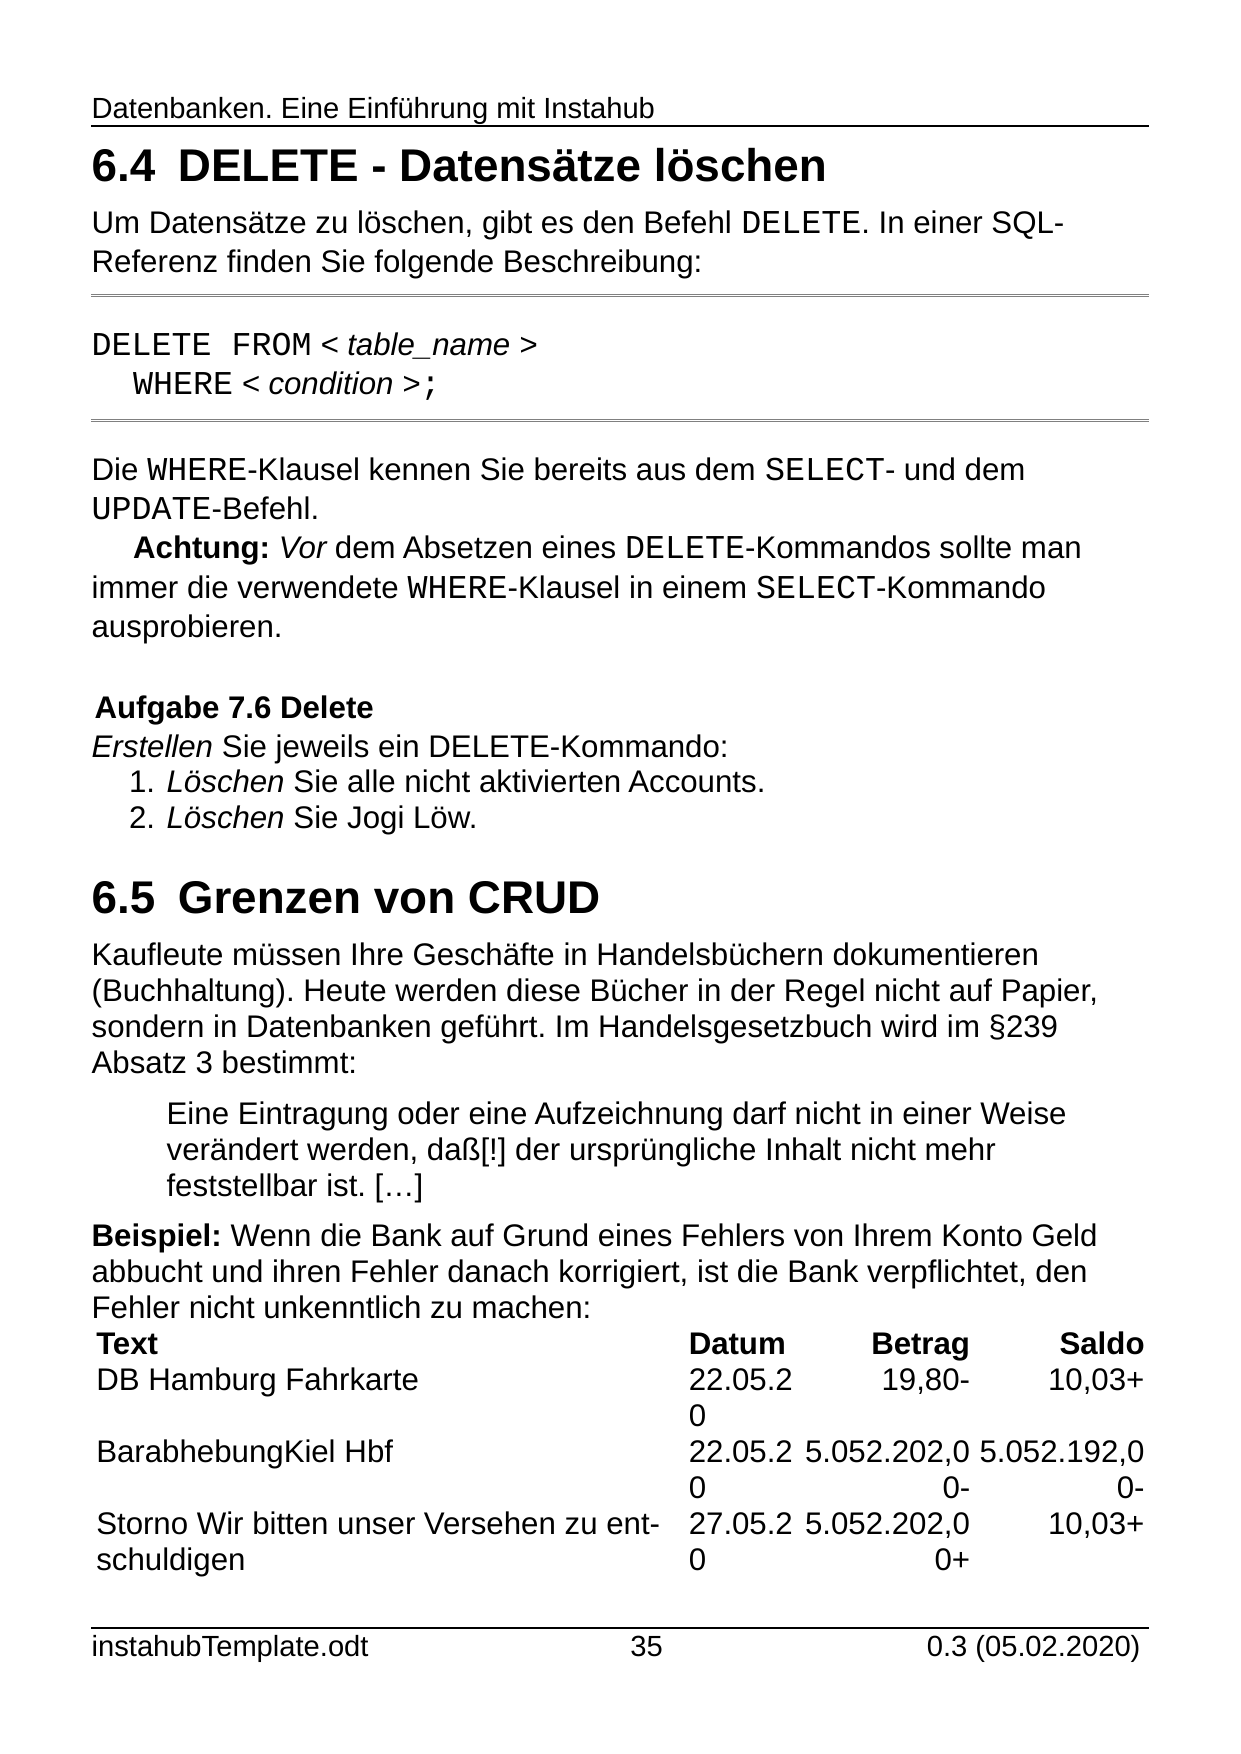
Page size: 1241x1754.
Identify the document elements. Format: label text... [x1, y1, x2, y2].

table_cell 22.05.20 [684, 1433, 800, 1505]
table_cell 19,80- [800, 1361, 974, 1433]
table_cell Storno Wir bitten unser Versehen zu ent-schuldigen [91, 1505, 684, 1577]
table_cell BarabhebungKiel Hbf [91, 1433, 684, 1505]
table_header Datum [684, 1325, 800, 1361]
table_cell 5.052.202,00+ [800, 1505, 974, 1577]
list Löschen Sie alle nicht aktivierten Accounts. [129, 763, 1149, 799]
text Die WHERE-Klausel kennen Sie bereits aus dem SELECT- und dem UPDATE-Befehl. [91, 451, 1149, 529]
text WHERE < condition >; [91, 365, 1149, 404]
table_cell 5.052.192,00- [974, 1433, 1149, 1505]
table_cell 27.05.20 [684, 1505, 800, 1577]
subtitle Aufgabe 7.6 Delete [91, 686, 1149, 728]
text Beispiel: Wenn die Bank auf Grund eines Fehlers von Ihrem Konto Geld abbucht und ihren Fehler danach korrigiert, ist die Bank verpflichtet, den Fehler nicht unkenntlich zu machen: [91, 1217, 1149, 1325]
table_cell 5.052.202,00- [800, 1433, 974, 1505]
text Um Datensätze zu löschen, gibt es den Befehl DELETE. In einer SQL-Referenz finden Sie folgende Beschreibung: [91, 204, 1149, 279]
text Achtung: Vor dem Absetzen eines DELETE-Kommandos sollte man immer die verwendete WHERE-Klausel in einem SELECT-Kommando ausprobieren. [91, 529, 1149, 644]
subtitle Grenzen von CRUD [91, 871, 1149, 923]
table_header Saldo [974, 1325, 1149, 1361]
subtitle DELETE - Datensätze löschen [91, 139, 1149, 192]
text DELETE FROM < table_name > [91, 326, 1149, 365]
table_cell DB Hamburg Fahrkarte [91, 1361, 684, 1433]
text Eine Eintragung oder eine Aufzeichnung darf nicht in einer Weise verändert werden, daß[!] der ursprüngliche Inhalt nicht mehr feststellbar ist. […] [166, 1095, 1149, 1202]
table_cell 10,03+ [974, 1505, 1149, 1577]
table_header Betrag [800, 1325, 974, 1361]
table_cell 10,03+ [974, 1361, 1149, 1433]
table_cell 22.05.20 [684, 1361, 800, 1433]
table_header Text [91, 1325, 684, 1361]
list Löschen Sie Jogi Löw. [129, 799, 1149, 835]
text Erstellen Sie jeweils ein DELETE-Kommando: [91, 728, 1149, 763]
text Kaufleute müssen Ihre Geschäfte in Handelsbüchern dokumentieren (Buchhaltung). Heute werden diese Bücher in der Regel nicht auf Papier, sondern in Datenbanken geführt. Im Handelsgesetzbuch wird im §239 Absatz 3 bestimmt: [91, 936, 1149, 1080]
